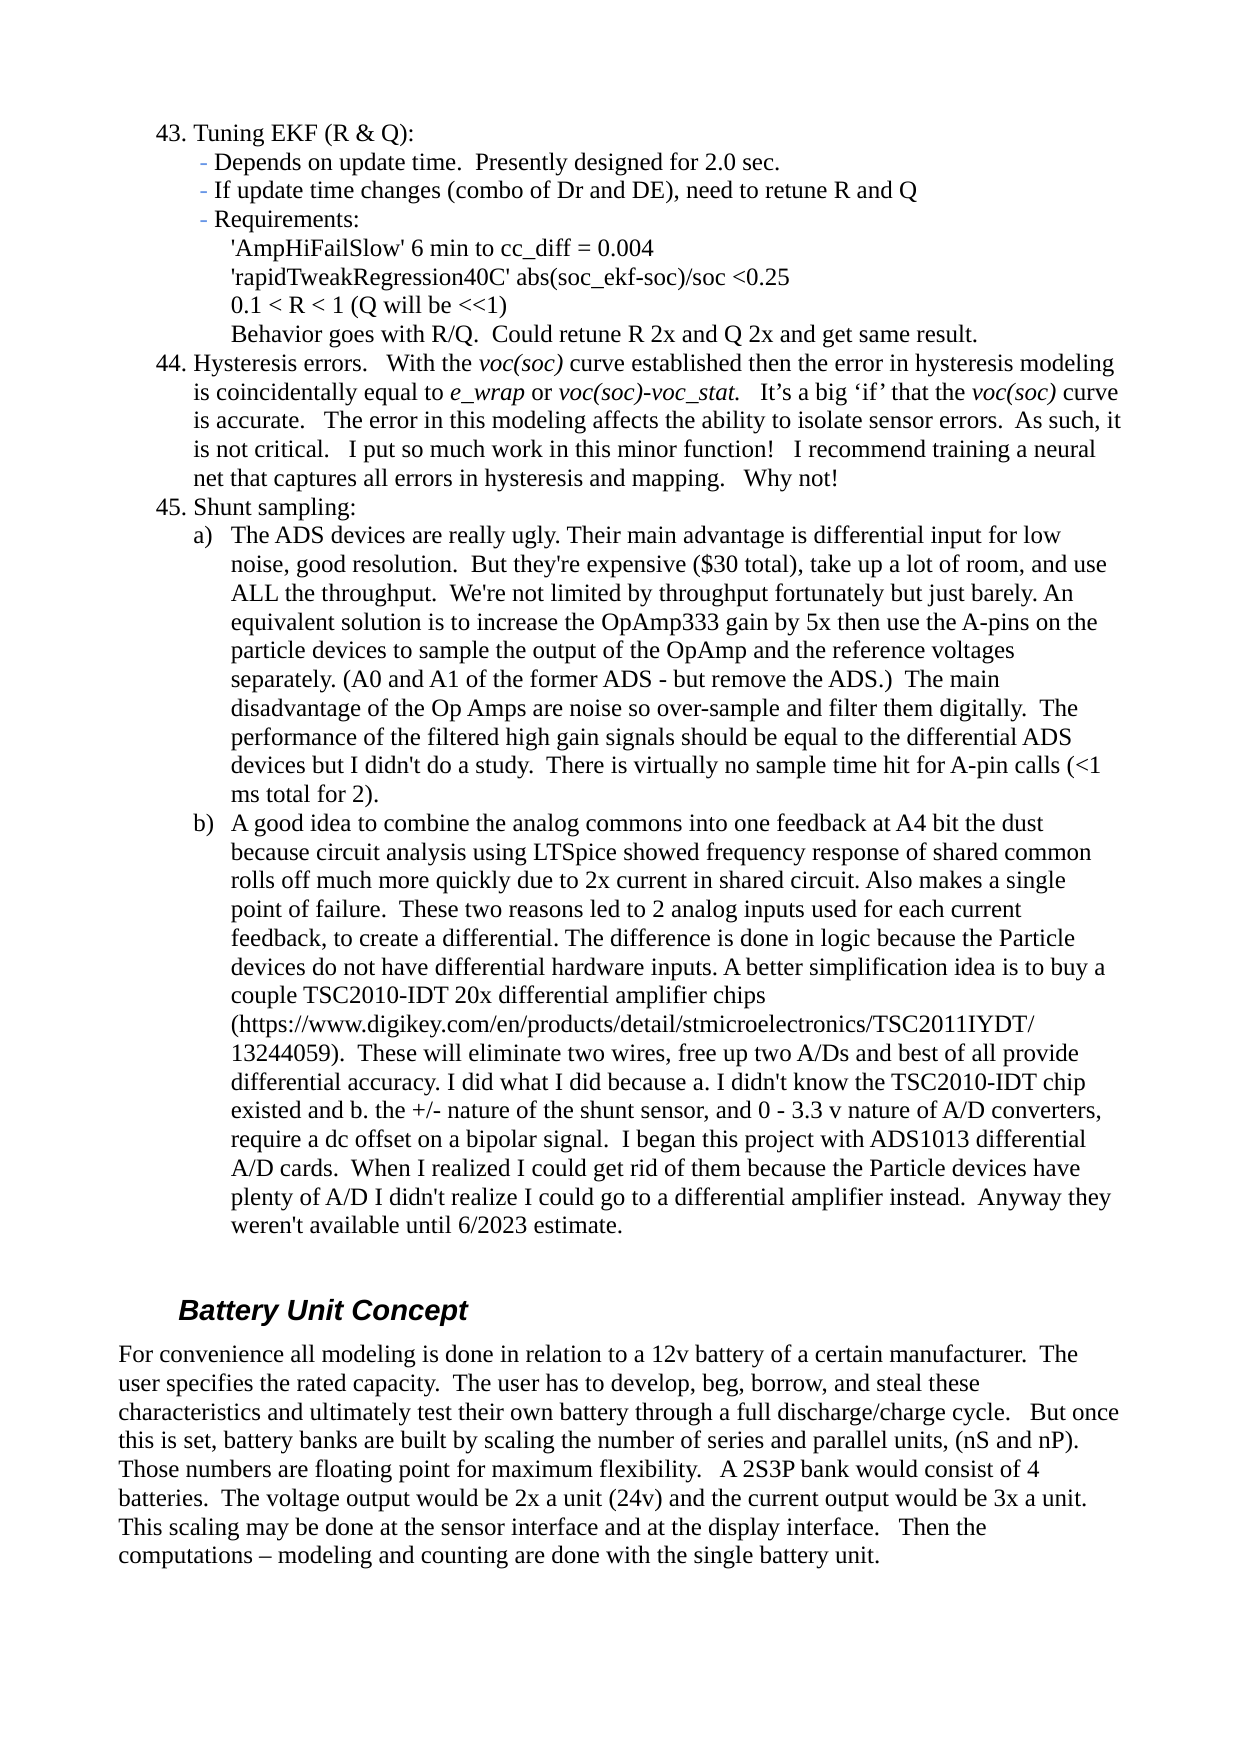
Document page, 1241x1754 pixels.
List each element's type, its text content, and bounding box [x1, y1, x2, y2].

list A good idea to combine the analog commons into one feedback at A4 bit the dust because circuit analysis using LTSpice showed frequency response of shared common rolls off much more quickly due to 2x current in shared circuit. Also makes a single point of failure. These two reasons led to 2 analog inputs used for each current feedback, to create a differential. The difference is done in logic because the Particle devices do not have differential hardware inputs. A better simplification idea is to buy a couple TSC2010-IDT 20x differential amplifier chips (https://www.digikey.com/en/products/detail/stmicroelectronics/TSC2011IYDT/13244059). These will eliminate two wires, free up two A/Ds and best of all provide differential accuracy. I did what I did because a. I didn't know the TSC2010-IDT chip existed and b. the +/- nature of the shunt sensor, and 0 - 3.3 v nature of A/D converters, require a dc offset on a bipolar signal. I began this project with ADS1013 differential A/D cards. When I realized I could get rid of them because the Particle devices have plenty of A/D I didn't realize I could go to a differential amplifier instead. Anyway they weren't available until 6/2023 estimate. [193, 808, 1122, 1239]
list - Requirements: [156, 204, 1122, 233]
list - If update time changes (combo of Dr and DE), need to retune R and Q [156, 176, 1122, 204]
list 0.1 < R < 1 (Q will be <<1) [193, 291, 1122, 319]
list Shunt sampling: [156, 492, 1122, 521]
list Tuning EKF (R & Q): [156, 118, 1122, 147]
list - Depends on update time. Presently designed for 2.0 sec. [156, 147, 1122, 176]
list Behavior goes with R/Q. Could retune R 2x and Q 2x and get same result. [193, 319, 1122, 348]
text For convenience all modeling is done in relation to a 12v battery of a certain manufacturer. The user specifies the rated capacity. The user has to develop, beg, borrow, and steal these characteristics and ultimately test their own battery through a full discharge/charge cycle. But once this is set, battery banks are built by scaling the number of series and parallel units, (nS and nP). Those numbers are floating point for maximum flexibility. A 2S3P bank would consist of 4 batteries. The voltage output would be 2x a unit (24v) and the current output would be 3x a unit. This scaling may be done at the sensor interface and at the display interface. Then the computations – modeling and counting are done with the single battery unit. [118, 1339, 1122, 1569]
subtitle Battery Unit Concept [118, 1293, 1122, 1327]
list 'rapidTweakRegression40C' abs(soc_ekf-soc)/soc <0.25 [193, 262, 1122, 291]
list Hysteresis errors. With the voc(soc) curve established then the error in hysteresis modeling is coincidentally equal to e_wrap or voc(soc)-voc_stat. It’s a big ‘if’ that the voc(soc) curve is accurate. The error in this modeling affects the ability to isolate sensor errors. As such, it is not critical. I put so much work in this minor function! I recommend training a neural net that captures all errors in hysteresis and mapping. Why not! [156, 348, 1122, 492]
list 'AmpHiFailSlow' 6 min to cc_diff = 0.004 [193, 233, 1122, 262]
list The ADS devices are really ugly. Their main advantage is differential input for low noise, good resolution. But they're expensive ($30 total), take up a lot of room, and use ALL the throughput. We're not limited by throughput fortunately but just barely. An equivalent solution is to increase the OpAmp333 gain by 5x then use the A-pins on the particle devices to sample the output of the OpAmp and the reference voltages separately. (A0 and A1 of the former ADS - but remove the ADS.) The main disadvantage of the Op Amps are noise so over-sample and filter them digitally. The performance of the filtered high gain signals should be equal to the differential ADS devices but I didn't do a study. There is virtually no sample time hit for A-pin calls (<1 ms total for 2). [193, 521, 1122, 808]
